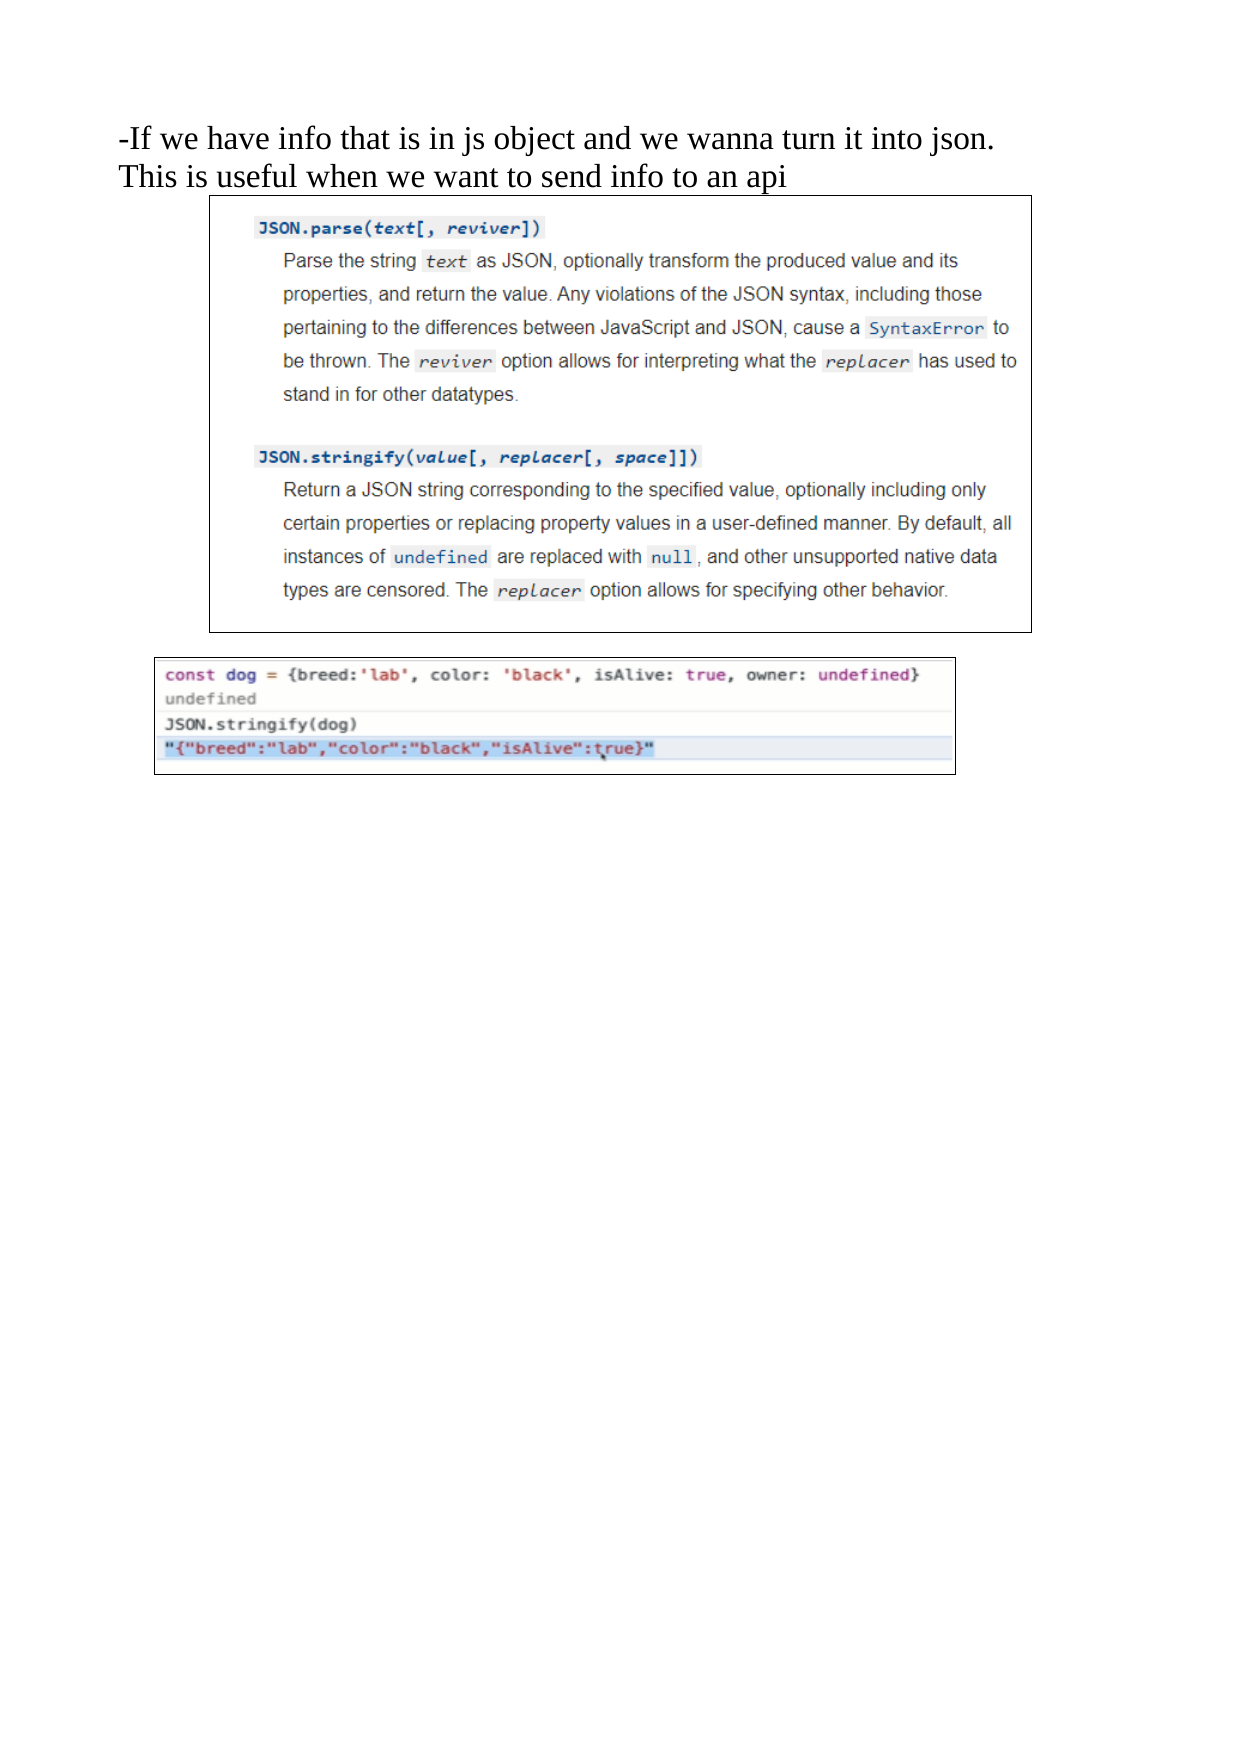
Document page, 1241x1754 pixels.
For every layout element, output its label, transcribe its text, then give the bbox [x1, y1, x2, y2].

picture [211, 197, 1029, 630]
text -If we have info that is in js object and we wanna turn it into json. [118, 118, 1122, 156]
text This is useful when we want to send info to an api [118, 156, 1122, 195]
picture [156, 660, 953, 772]
